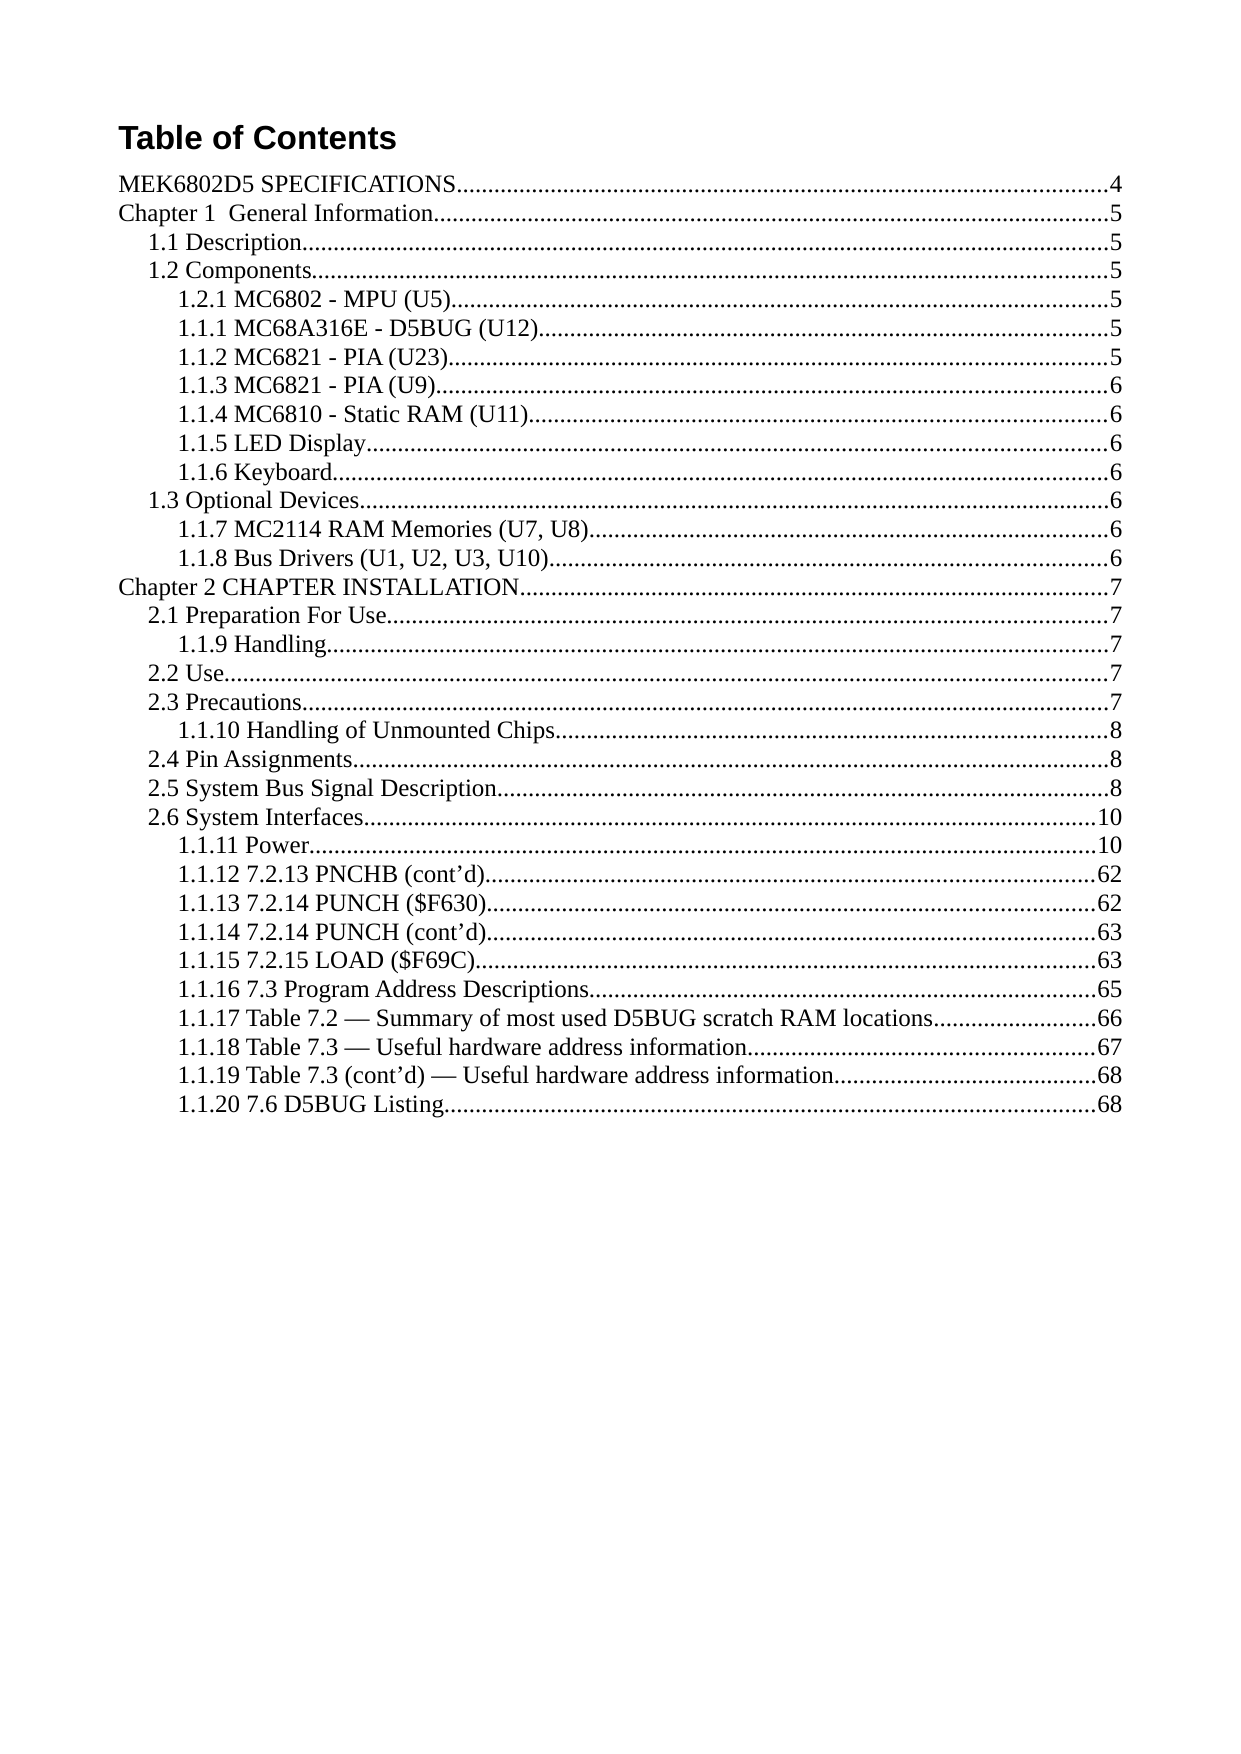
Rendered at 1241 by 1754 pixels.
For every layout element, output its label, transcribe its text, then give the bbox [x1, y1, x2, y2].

text 1.1.12 7.2.13 PNCHB (cont’d) 62 [177, 859, 1122, 888]
text 1.1.7 MC2114 RAM Memories (U7, U8) 6 [177, 514, 1122, 543]
text Chapter 2 CHAPTER INSTALLATION 7 [118, 572, 1122, 600]
text 1.1.13 7.2.14 PUNCH ($F630) 62 [177, 888, 1122, 917]
text 1.1.4 MC6810 - Static RAM (U11) 6 [177, 399, 1122, 428]
text 1.1.14 7.2.14 PUNCH (cont’d) 63 [177, 917, 1122, 945]
text 1.1.15 7.2.15 LOAD ($F69C) 63 [177, 945, 1122, 974]
text 2.4 Pin Assignments 8 [148, 744, 1122, 773]
text 1.2 Components 5 [148, 255, 1122, 284]
text 1.1.2 MC6821 - PIA (U23) 5 [177, 342, 1122, 370]
text 1.3 Optional Devices 6 [148, 485, 1122, 514]
text Chapter 1 General Information 5 [118, 198, 1122, 227]
text 1.1.5 LED Display 6 [177, 428, 1122, 457]
text 1.1.17 Table 7.2 — Summary of most used D5BUG scratch RAM locations 66 [177, 1003, 1122, 1032]
text 1.1.8 Bus Drivers (U1, U2, U3, U10) 6 [177, 543, 1122, 572]
text 1.2.1 MC6802 - MPU (U5) 5 [177, 284, 1122, 313]
text 1.1.11 Power 10 [177, 830, 1122, 859]
text 1.1.20 7.6 D5BUG Listing 68 [177, 1089, 1122, 1118]
text 1.1 Description 5 [148, 227, 1122, 255]
text 1.1.18 Table 7.3 — Useful hardware address information 67 [177, 1032, 1122, 1060]
subtitle Table of Contents [118, 118, 1122, 157]
text 1.1.6 Keyboard 6 [177, 457, 1122, 485]
text 1.1.9 Handling 7 [177, 629, 1122, 658]
text 1.1.3 MC6821 - PIA (U9) 6 [177, 370, 1122, 399]
text 1.1.19 Table 7.3 (cont’d) — Useful hardware address information 68 [177, 1060, 1122, 1089]
text 2.5 System Bus Signal Description 8 [148, 773, 1122, 802]
text 2.3 Precautions 7 [148, 687, 1122, 715]
text 1.1.10 Handling of Unmounted Chips 8 [177, 715, 1122, 744]
text 2.1 Preparation For Use 7 [148, 600, 1122, 629]
text MEK6802D5 SPECIFICATIONS 4 [118, 169, 1122, 198]
text 2.2 Use 7 [148, 658, 1122, 687]
text 1.1.1 MC68A316E - D5BUG (U12) 5 [177, 313, 1122, 342]
text 2.6 System Interfaces 10 [148, 802, 1122, 830]
text 1.1.16 7.3 Program Address Descriptions 65 [177, 974, 1122, 1003]
